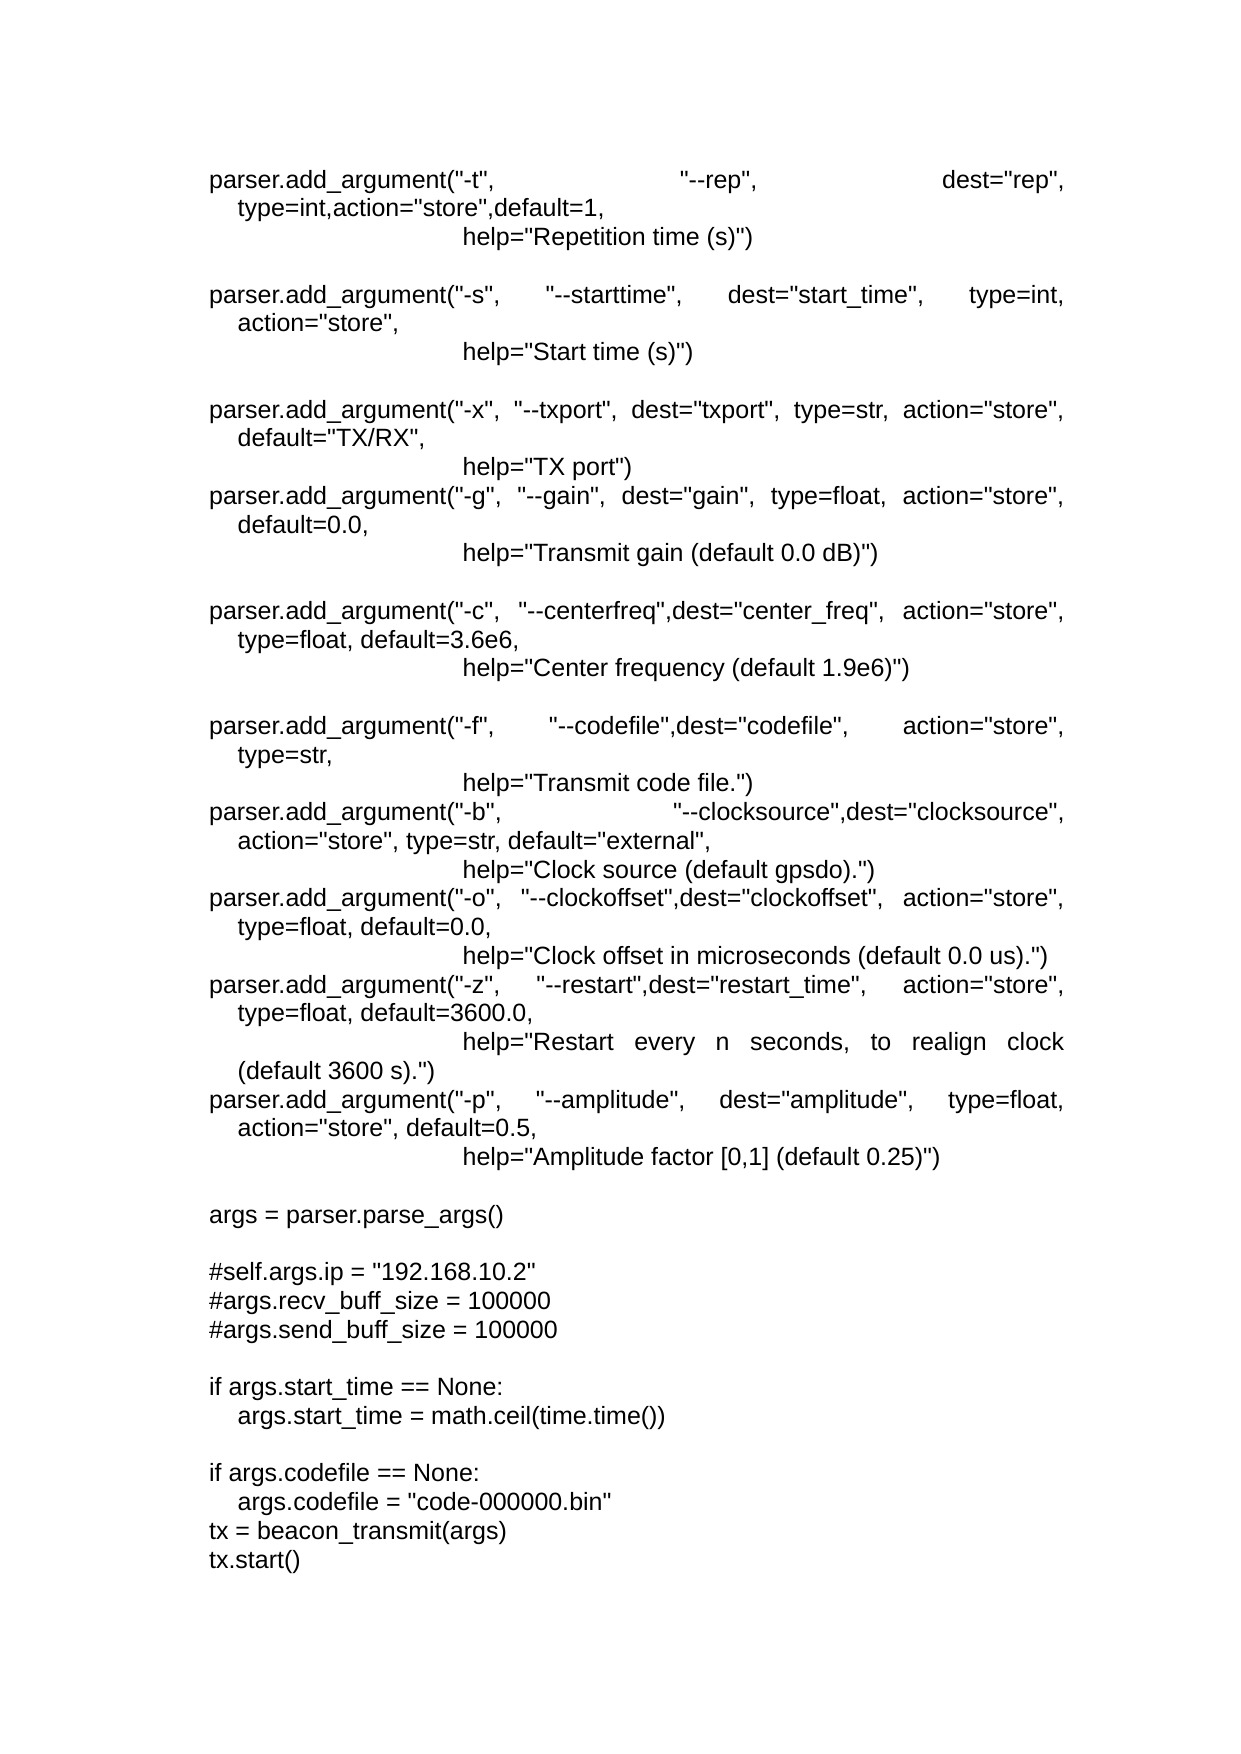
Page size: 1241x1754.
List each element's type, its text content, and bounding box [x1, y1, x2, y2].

text #args.send_buff_size = 100000 [162, 1314, 1065, 1343]
text #args.recv_buff_size = 100000 [162, 1286, 1065, 1314]
text parser.add_argument("-o", "--clockoffset",dest="clockoffset", action="store", type=float, default=0.0, [162, 883, 1065, 941]
text tx = beacon_transmit(args) [162, 1516, 1065, 1544]
text help="Center frequency (default 1.9e6)") [162, 653, 1065, 682]
text help="Start time (s)") [162, 337, 1065, 366]
text if args.codefile == None: [162, 1458, 1065, 1487]
text parser.add_argument("-x", "--txport", dest="txport", type=str, action="store", default="TX/RX", [162, 394, 1065, 452]
text if args.start_time == None: [162, 1372, 1065, 1401]
text help="Amplitude factor [0,1] (default 0.25)") [162, 1142, 1065, 1171]
text #self.args.ip = "192.168.10.2" [162, 1257, 1065, 1286]
text parser.add_argument("-s", "--starttime", dest="start_time", type=int, action="store", [162, 279, 1065, 337]
text args.codefile = "code-000000.bin" [162, 1487, 1065, 1516]
text help="Clock offset in microseconds (default 0.0 us).") [162, 941, 1065, 969]
text parser.add_argument("-z", "--restart",dest="restart_time", action="store", type=float, default=3600.0, [162, 969, 1065, 1027]
text help="Clock source (default gpsdo).") [162, 854, 1065, 883]
text help="Transmit code file.") [162, 768, 1065, 797]
text parser.add_argument("-f", "--codefile",dest="codefile", action="store", type=str, [162, 711, 1065, 768]
text parser.add_argument("-c", "--centerfreq",dest="center_freq", action="store", type=float, default=3.6e6, [162, 596, 1065, 653]
text help="Repetition time (s)") [162, 222, 1065, 251]
text help="Restart every n seconds, to realign clock (default 3600 s).") [162, 1027, 1065, 1084]
text tx.start() [162, 1544, 1065, 1573]
text help="Transmit gain (default 0.0 dB)") [162, 538, 1065, 567]
text parser.add_argument("-p", "--amplitude", dest="amplitude", type=float, action="store", default=0.5, [162, 1084, 1065, 1142]
text parser.add_argument("-t", "--rep", dest="rep", type=int,action="store",default=1, [162, 164, 1065, 222]
text args.start_time = math.ceil(time.time()) [162, 1401, 1065, 1429]
text help="TX port") [162, 452, 1065, 481]
text parser.add_argument("-g", "--gain", dest="gain", type=float, action="store", default=0.0, [162, 481, 1065, 538]
text args = parser.parse_args() [162, 1199, 1065, 1228]
text parser.add_argument("-b", "--clocksource",dest="clocksource", action="store", type=str, default="external", [162, 797, 1065, 854]
